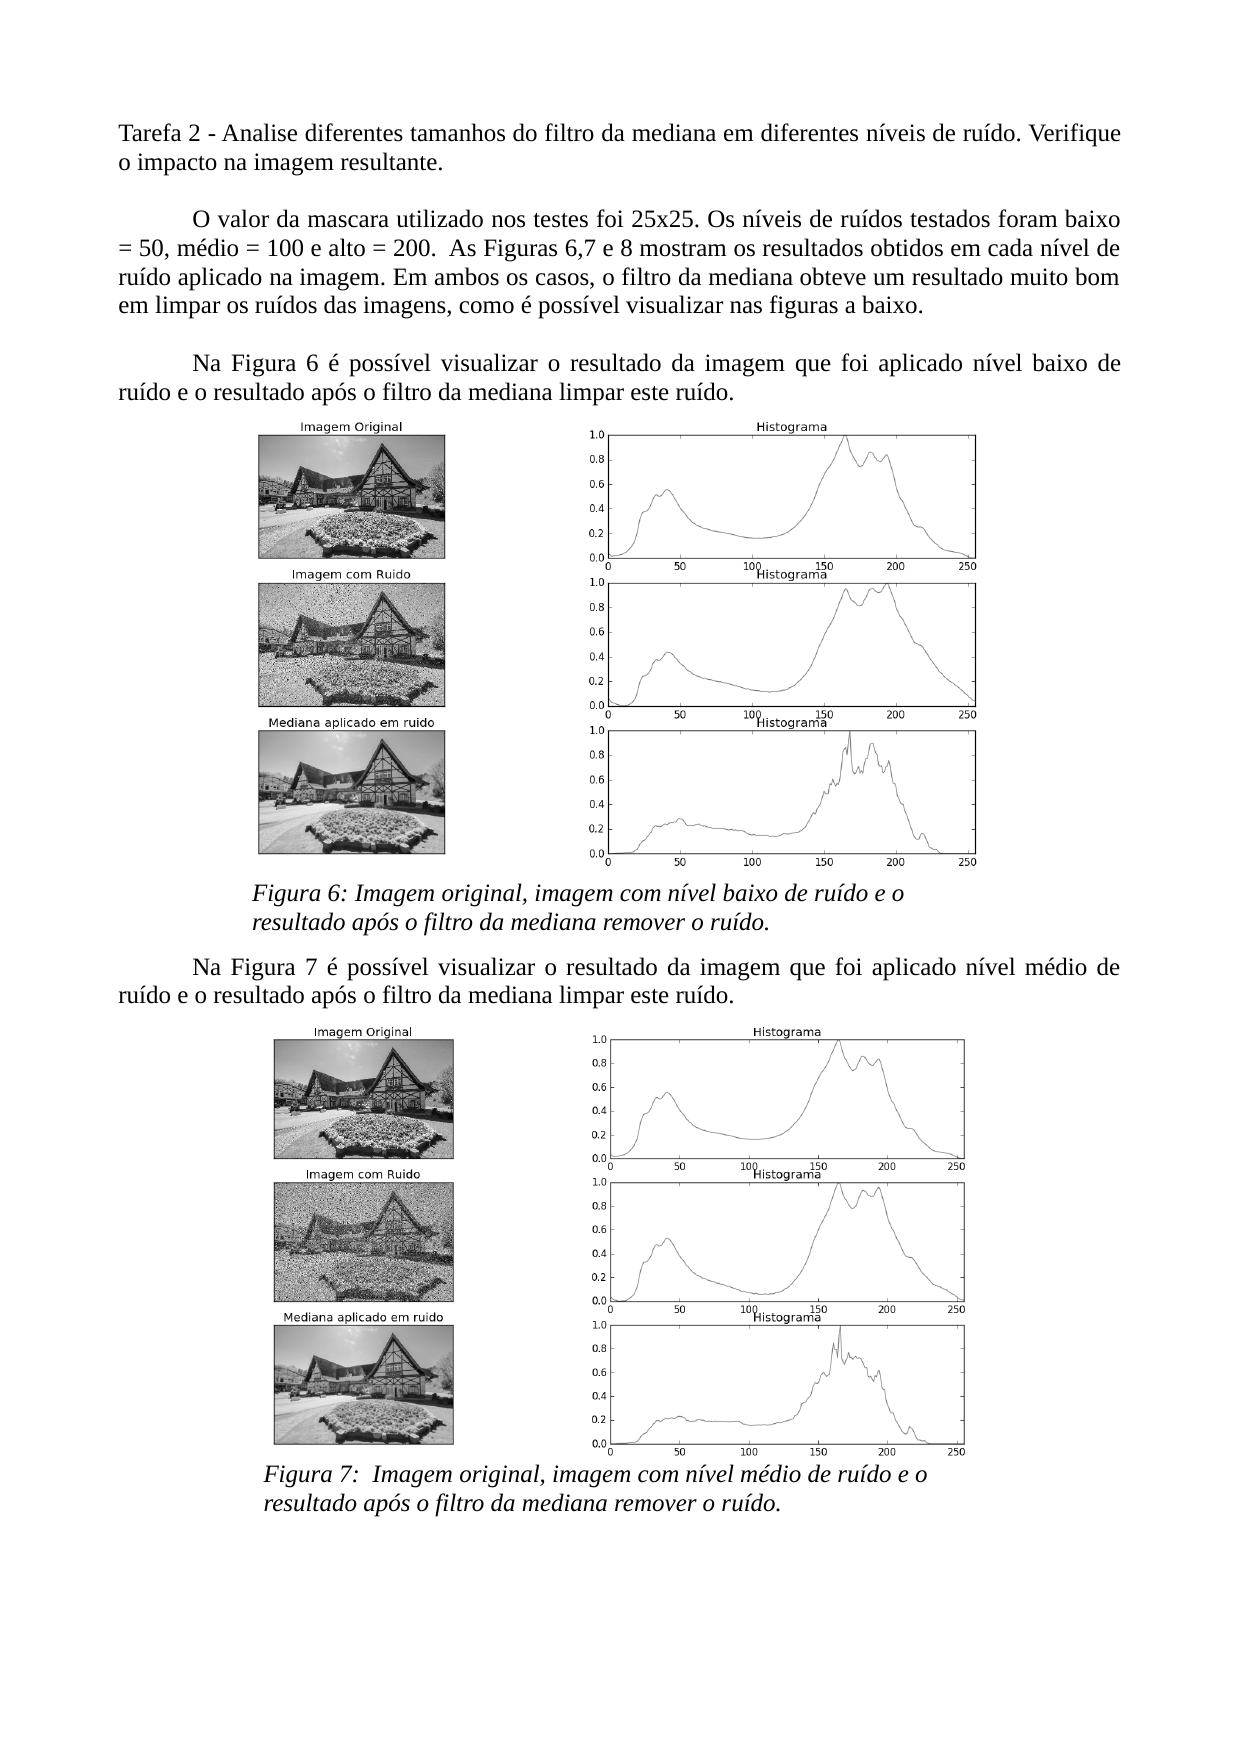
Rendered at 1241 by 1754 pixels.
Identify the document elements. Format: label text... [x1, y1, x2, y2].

text Na Figura 6 é possível visualizar o resultado da imagem que foi aplicado nível baixo de ruído e o resultado após o filtro da mediana limpar este ruído. [118, 348, 1122, 406]
text O valor da mascara utilizado nos testes foi 25x25. Os níveis de ruídos testados foram baixo = 50, médio = 100 e alto = 200. As Figuras 6,7 e 8 mostram os resultados obtidos em cada nível de ruído aplicado na imagem. Em ambos os casos, o filtro da mediana obteve um resultado muito bom em limpar os ruídos das imagens, como é possível visualizar nas figuras a baixo. [118, 204, 1122, 319]
text Figura 7: Imagem original, imagem com nível médio de ruído e o resultado após o filtro da mediana remover o ruído. [263, 1460, 977, 1517]
picture [251, 418, 989, 879]
text Figura 6: Imagem original, imagem com nível baixo de ruído e o resultado após o filtro da mediana remover o ruído. [252, 879, 988, 936]
picture [263, 1021, 977, 1460]
text Tarefa 2 - Analise diferentes tamanhos do filtro da mediana em diferentes níveis de ruído. Verifique o impacto na imagem resultante. [118, 118, 1122, 176]
text Na Figura 7 é possível visualizar o resultado da imagem que foi aplicado nível médio de ruído e o resultado após o filtro da mediana limpar este ruído. [118, 952, 1122, 1009]
